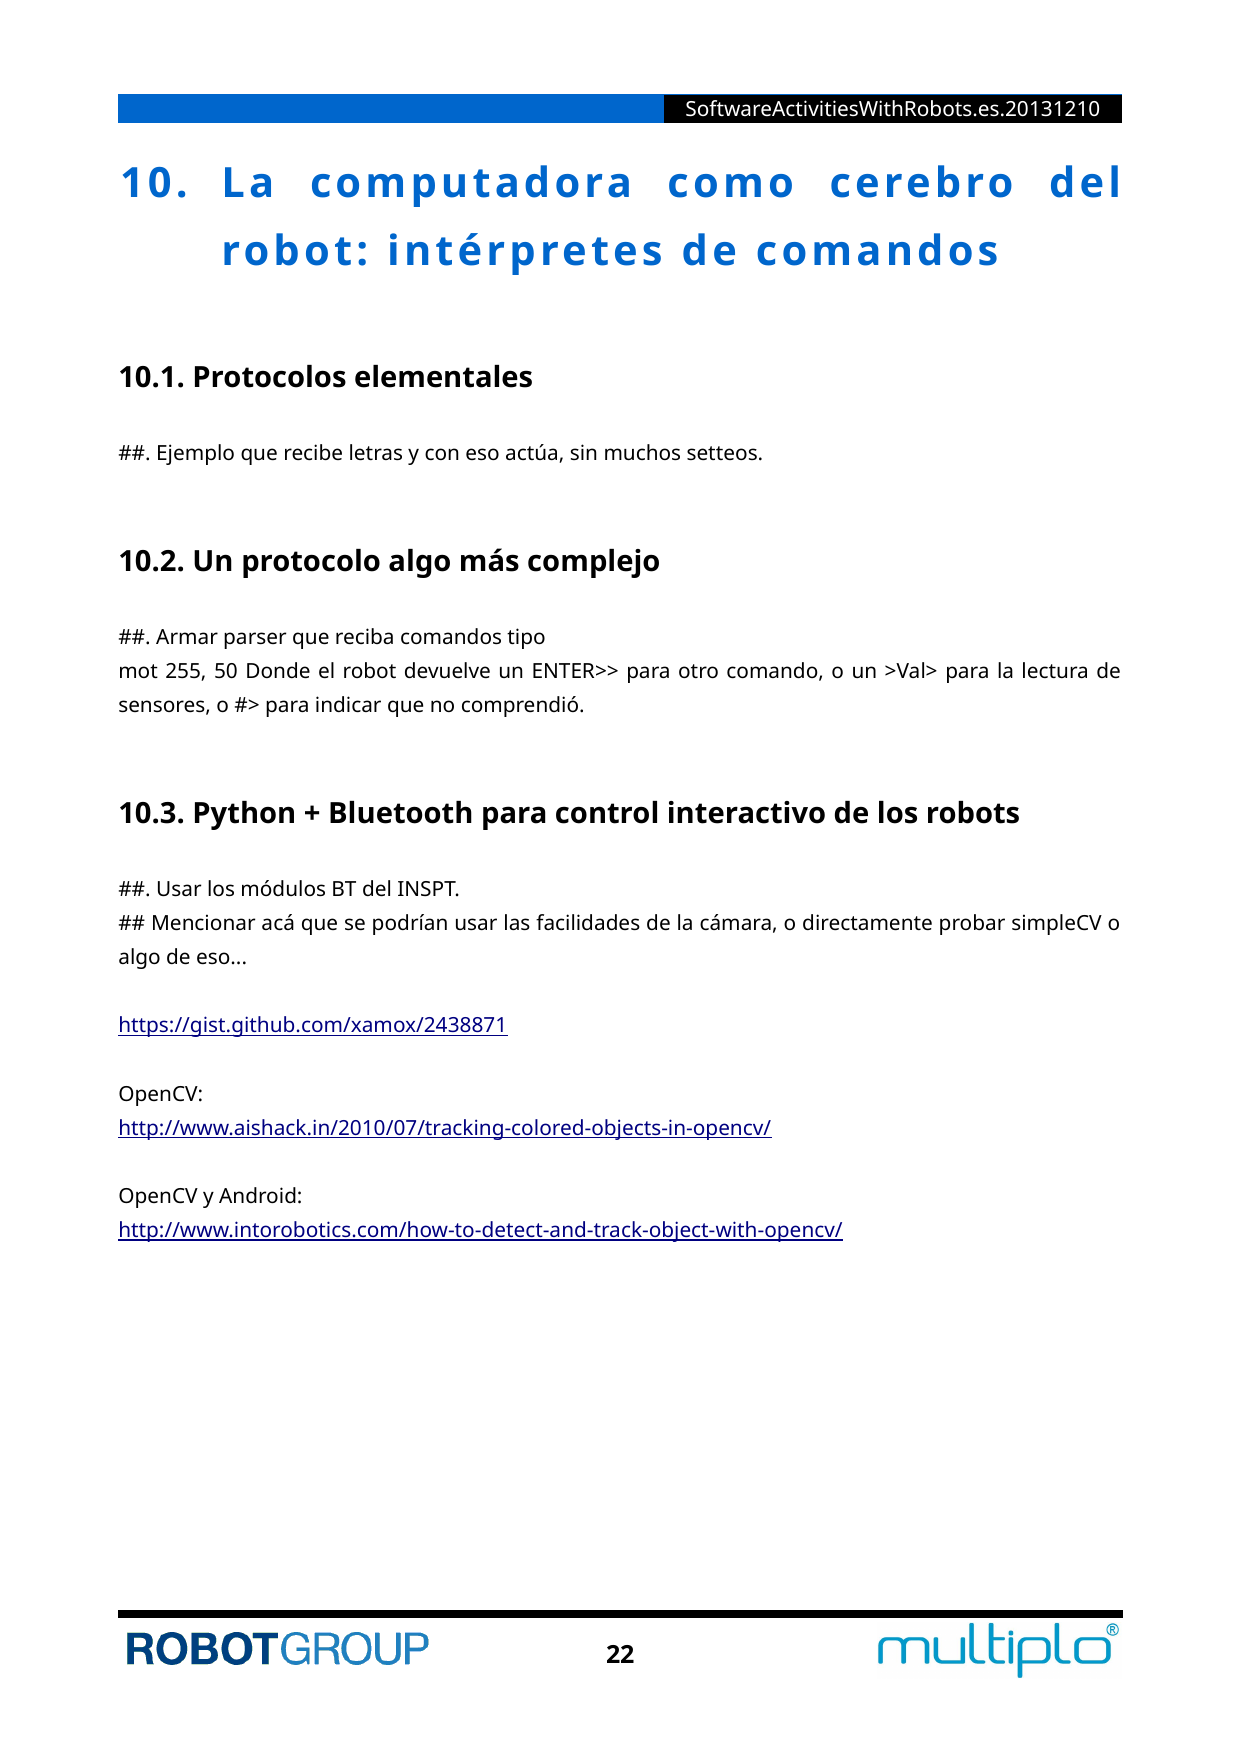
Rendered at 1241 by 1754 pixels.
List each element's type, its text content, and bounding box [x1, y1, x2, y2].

text ##. Armar parser que reciba comandos tipo [118, 622, 1122, 651]
text OpenCV y Android: [118, 1181, 1122, 1209]
text ## Mencionar acá que se podrían usar las facilidades de la cámara, o directamente probar simpleCV o algo de eso... [118, 908, 1122, 971]
text 10.3. Python + Bluetooth para control interactivo de los robots [118, 793, 1122, 832]
text ##. Usar los módulos BT del INSPT. [118, 874, 1122, 903]
text 10.2. Un protocolo algo más complejo [118, 541, 1122, 580]
text mot 255, 50 Donde el robot devuelve un ENTER>> para otro comando, o un >Val> para la lectura de sensores, o #> para indicar que no comprendió. [118, 656, 1122, 719]
picture [877, 1622, 1123, 1679]
text https://gist.github.com/xamox/2438871 [118, 1011, 1122, 1039]
text 10.1. Protocolos elementales [118, 357, 1122, 396]
picture [118, 1622, 434, 1673]
text http://www.intorobotics.com/how-to-detect-and-track-object-with-opencv/ [118, 1215, 1122, 1243]
text OpenCV: [118, 1079, 1122, 1107]
text ##. Ejemplo que recibe letras y con eso actúa, sin muchos setteos. [118, 438, 1122, 467]
text 10. La computadora como cerebro del robot: intérpretes de comandos [120, 152, 1122, 277]
text http://www.aishack.in/2010/07/tracking-colored-objects-in-opencv/ [118, 1113, 1122, 1141]
